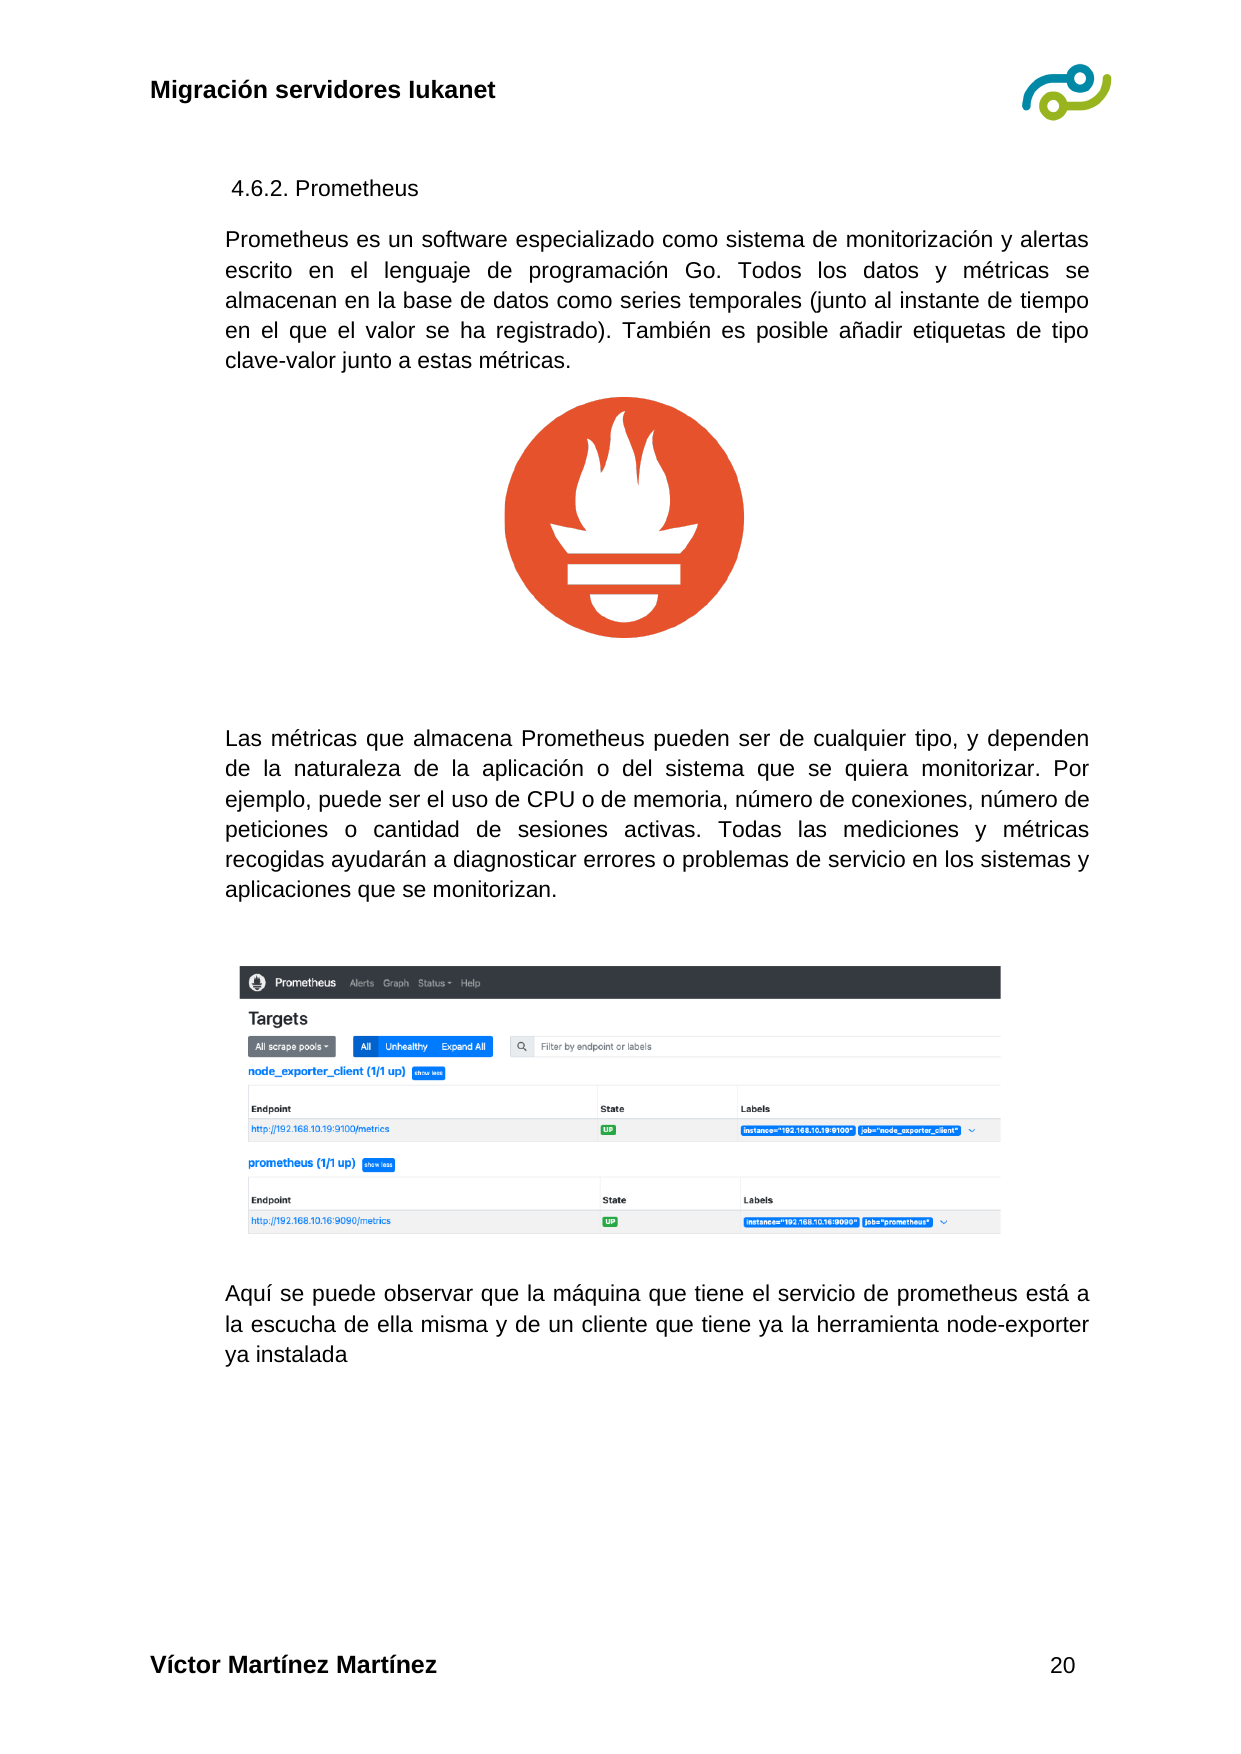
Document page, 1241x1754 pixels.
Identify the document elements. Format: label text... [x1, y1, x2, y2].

picture [1018, 59, 1034, 122]
text Aquí se puede observar que la máquina que tiene el servicio de prometheus está a la escucha de ella misma y de un cliente que tiene ya la herramienta node-exporter ya instalada [225, 1280, 1090, 1367]
text Las métricas que almacena Prometheus pueden ser de cualquier tipo, y dependen de la naturaleza de la aplicación o del sistema que se quiera monitorizar. Por ejemplo, puede ser el uso de CPU o de memoria, número de conexiones, número de peticiones o cantidad de sesiones activas. Todas las mediciones y métricas recogidas ayudarán a diagnosticar errores o problemas de servicio en los sistemas y aplicaciones que se monitorizan. [225, 725, 1090, 902]
text Prometheus es un software especializado como sistema de monitorización y alertas escrito en el lenguaje de programación Go. Todos los datos y métricas se almacenan en la base de datos como series temporales (junto al instante de tiempo en el que el valor se ha registrado). También es posible añadir etiquetas de tipo clave-valor junto a estas métricas. [225, 226, 1090, 373]
text 4.6.2. Prometheus [150, 175, 1090, 201]
picture [504, 395, 748, 639]
